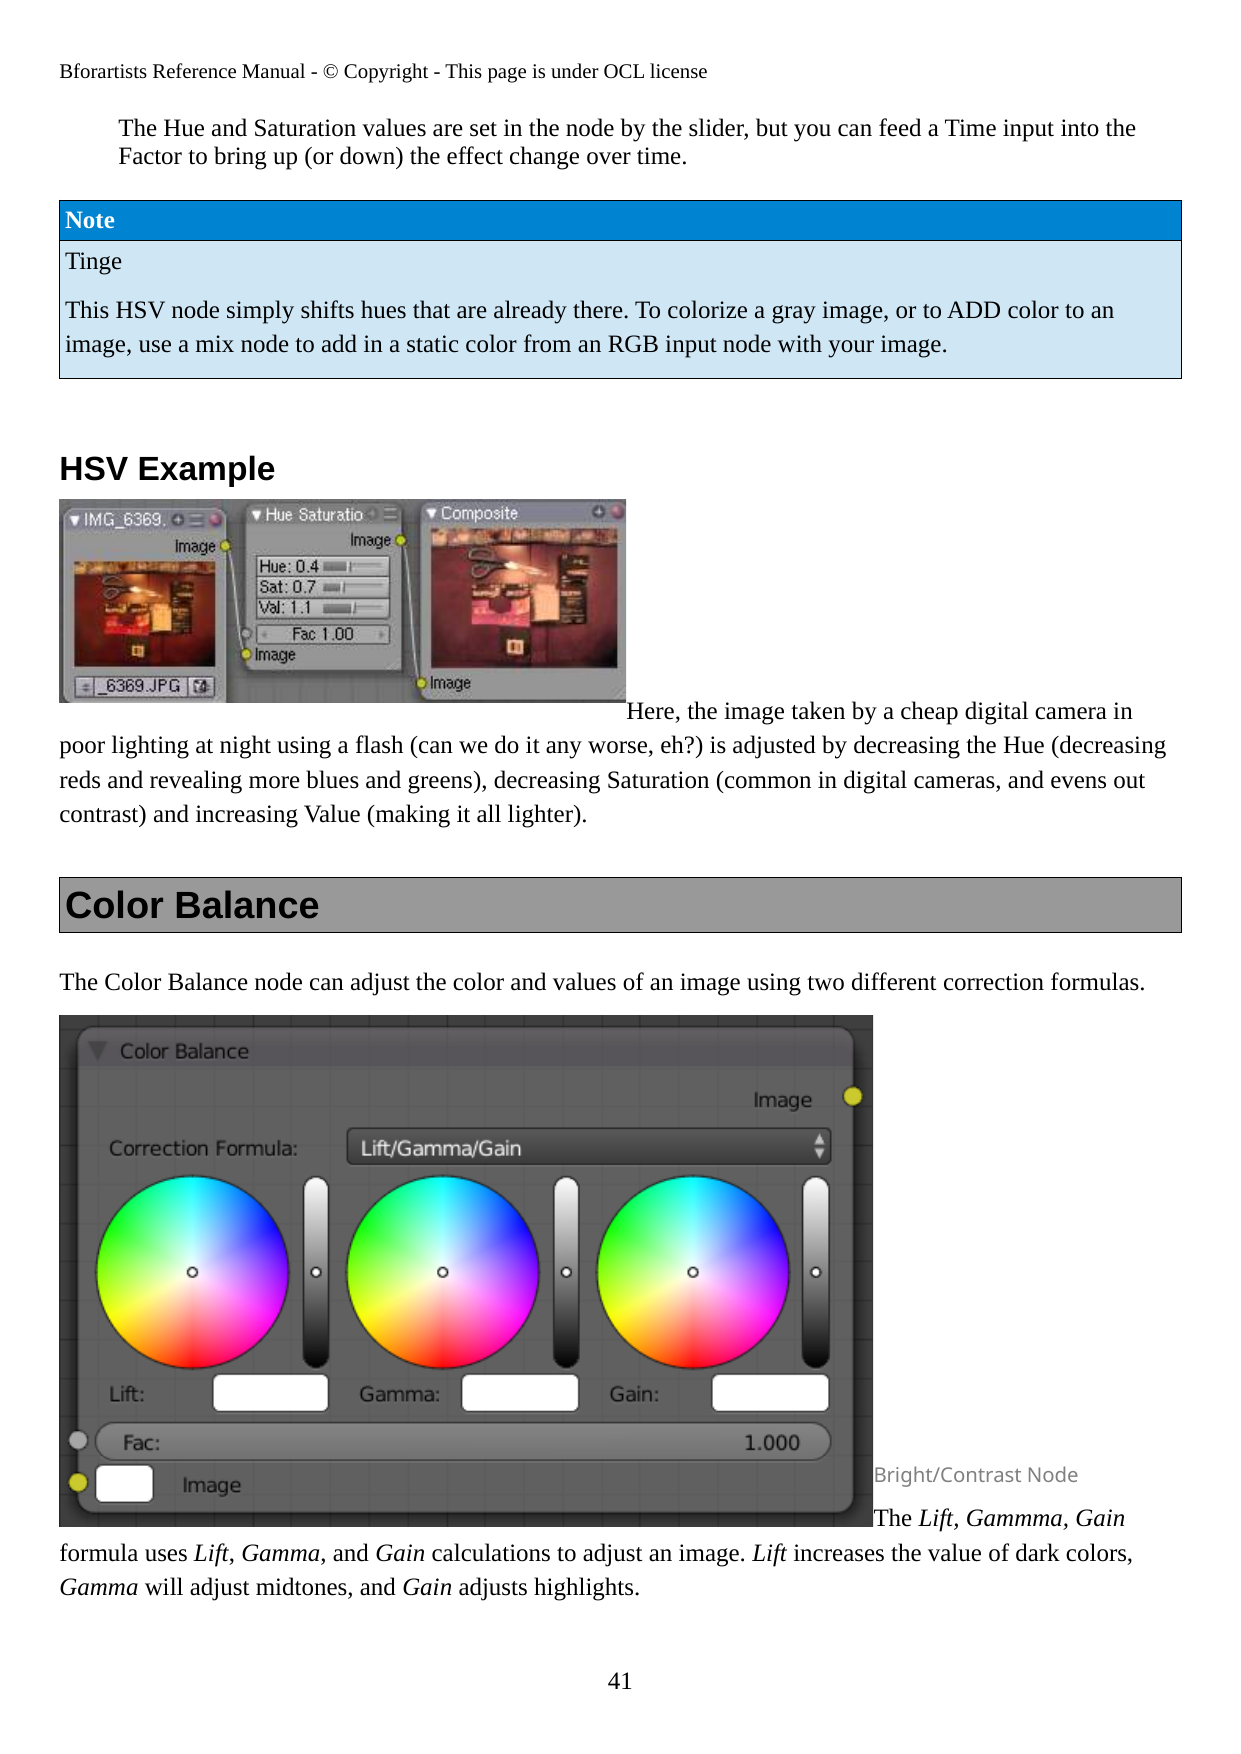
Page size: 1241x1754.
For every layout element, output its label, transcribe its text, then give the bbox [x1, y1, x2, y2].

list The Hue and Saturation values are set in the node by the slider, but you can feed a Time input into the Factor to bring up (or down) the effect change over time. [118, 113, 1181, 170]
text The Lift, Gammma, Gain formula uses Lift, Gamma, and Gain calculations to adjust an image. Lift increases the value of dark colors, Gamma will adjust midtones, and Gain adjusts highlights. [59, 1503, 1181, 1601]
text Bright/Contrast Node [874, 1457, 1181, 1489]
text Here, the image taken by a cheap digital camera in poor lighting at night using a flash (can we do it any worse, eh?) is adjusted by decreasing the Hue (decreasing reds and revealing more blues and greens), decreasing Saturation (common in digital cameras, and evens out contrast) and increasing Value (making it all lighter). [59, 696, 1181, 828]
table_header Color Balance [60, 878, 1181, 932]
picture [59, 499, 627, 703]
picture [59, 1015, 874, 1527]
table_cell Tinge This HSV node simply shifts hues that are already there. To colorize a gray image, or to ADD color to an image, use a mix node to add in a static color from an RGB input node with your image. [60, 241, 1181, 378]
text The Color Balance node can adjust the color and values of an image using two different correction formulas. [59, 967, 1181, 996]
subtitle HSV Example [59, 448, 1181, 487]
table_header Note [60, 201, 1181, 240]
